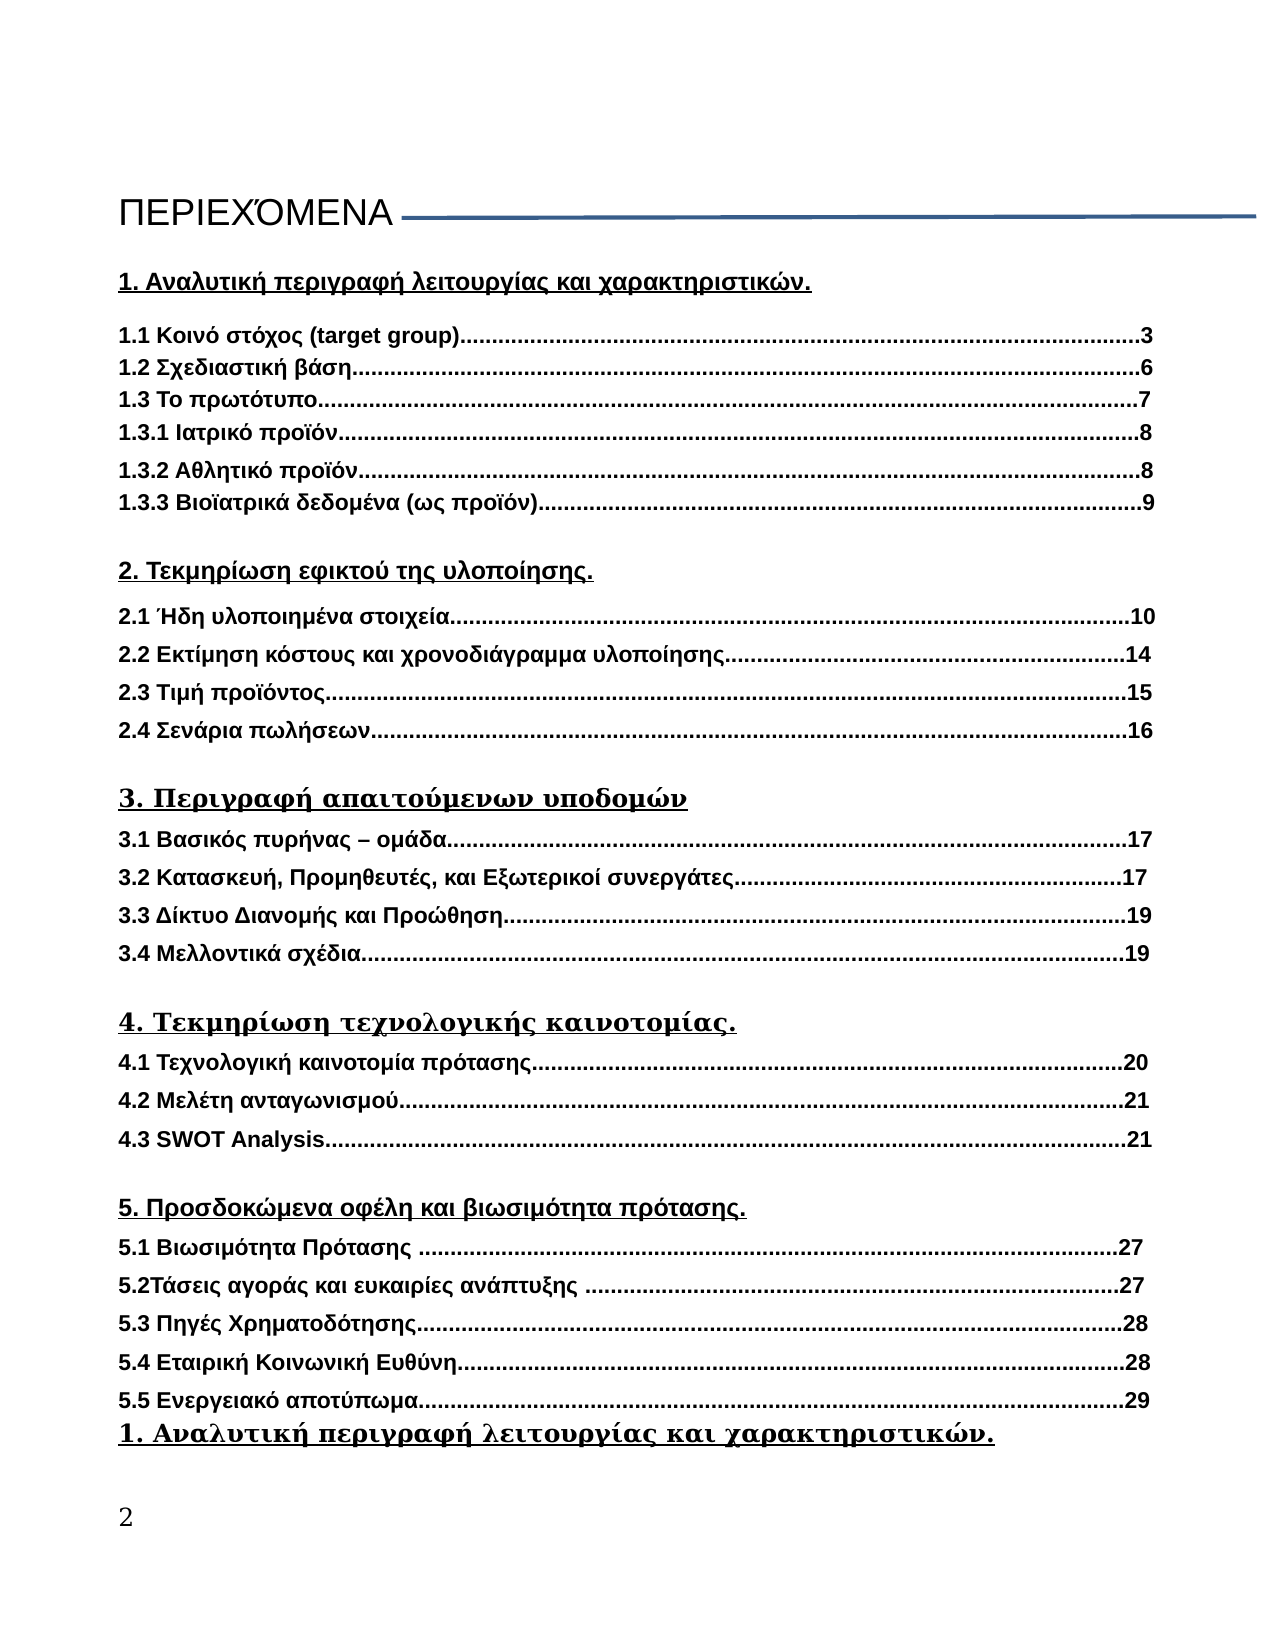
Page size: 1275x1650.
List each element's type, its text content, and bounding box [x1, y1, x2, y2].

text 1.2 Σχεδιαστική βάση............................................................................................................................6 [118, 354, 1157, 380]
text 2.1 Ήδη υλοποιημένα στοιχεία...........................................................................................................10 [118, 603, 1157, 629]
text 2.3 Τιμή προϊόντος..............................................................................................................................15 [118, 679, 1157, 705]
text 1.3 Το πρωτότυπο.................................................................................................................................7 [118, 386, 1157, 413]
text 3.1 Βασικός πυρήνας – ομάδα...........................................................................................................17 [118, 826, 1157, 852]
text 2.4 Σενάρια πωλήσεων.......................................................................................................................16 [118, 717, 1157, 744]
text 3.2 Κατασκευή, Προμηθευτές, και Εξωτερικοί συνεργάτες.............................................................17 [118, 864, 1157, 890]
text 5.4 Εταιρική Κοινωνική Ευθύνη.........................................................................................................28 [118, 1348, 1157, 1375]
text 3.3 Δίκτυο Διανομής και Προώθηση..................................................................................................19 [118, 902, 1157, 928]
text 1. Αναλυτική περιγραφή λειτουργίας και χαρακτηριστικών. [118, 1419, 1157, 1448]
text 2. Τεκμηρίωση εφικτού της υλοποίησης. [118, 556, 1157, 585]
text 2.2 Εκτίμηση κόστους και χρονοδιάγραμμα υλοποίησης...............................................................14 [118, 641, 1157, 667]
text 1.3.2 Αθλητικό προϊόν...........................................................................................................................8 [118, 457, 1157, 483]
text 1.3.3 Βιοϊατρικά δεδομένα (ως προϊόν)...............................................................................................9 [118, 489, 1157, 515]
text 1.1 Κοινό στόχος (target group)...........................................................................................................3 [118, 322, 1157, 348]
text 5.2Τάσεις αγοράς και ευκαιρίες ανάπτυξης ....................................................................................27 [118, 1272, 1157, 1298]
text 5. Προσδοκώμενα οφέλη και βιωσιμότητα πρότασης. [118, 1193, 1157, 1222]
text 4.2 Μελέτη ανταγωνισμού..................................................................................................................21 [118, 1087, 1157, 1114]
text 3. Περιγραφή απαιτούμενων υποδομών [118, 784, 1157, 814]
text 5.5 Ενεργειακό αποτύπωμα...............................................................................................................29 [118, 1387, 1157, 1413]
text 1.3.1 Ιατρικό προϊόν..............................................................................................................................8 [118, 418, 1157, 445]
text 5.3 Πηγές Χρηματοδότησης...............................................................................................................28 [118, 1310, 1157, 1337]
text ΠΕΡΙΕΧΌΜΕΝΑ [118, 190, 1157, 233]
text 4.1 Τεχνολογική καινοτομία πρότασης.............................................................................................20 [118, 1049, 1157, 1075]
text 4.3 SWOT Analysis..............................................................................................................................21 [118, 1126, 1157, 1152]
text 3.4 Μελλοντικά σχέδια........................................................................................................................19 [118, 940, 1157, 967]
text 5.1 Βιωσιμότητα Πρότασης ..............................................................................................................27 [118, 1234, 1157, 1260]
text 4. Τεκμηρίωση τεχνολογικής καινοτομίας. [118, 1008, 1157, 1037]
text 1. Αναλυτική περιγραφή λειτουργίας και χαρακτηριστικών. [118, 267, 1157, 295]
